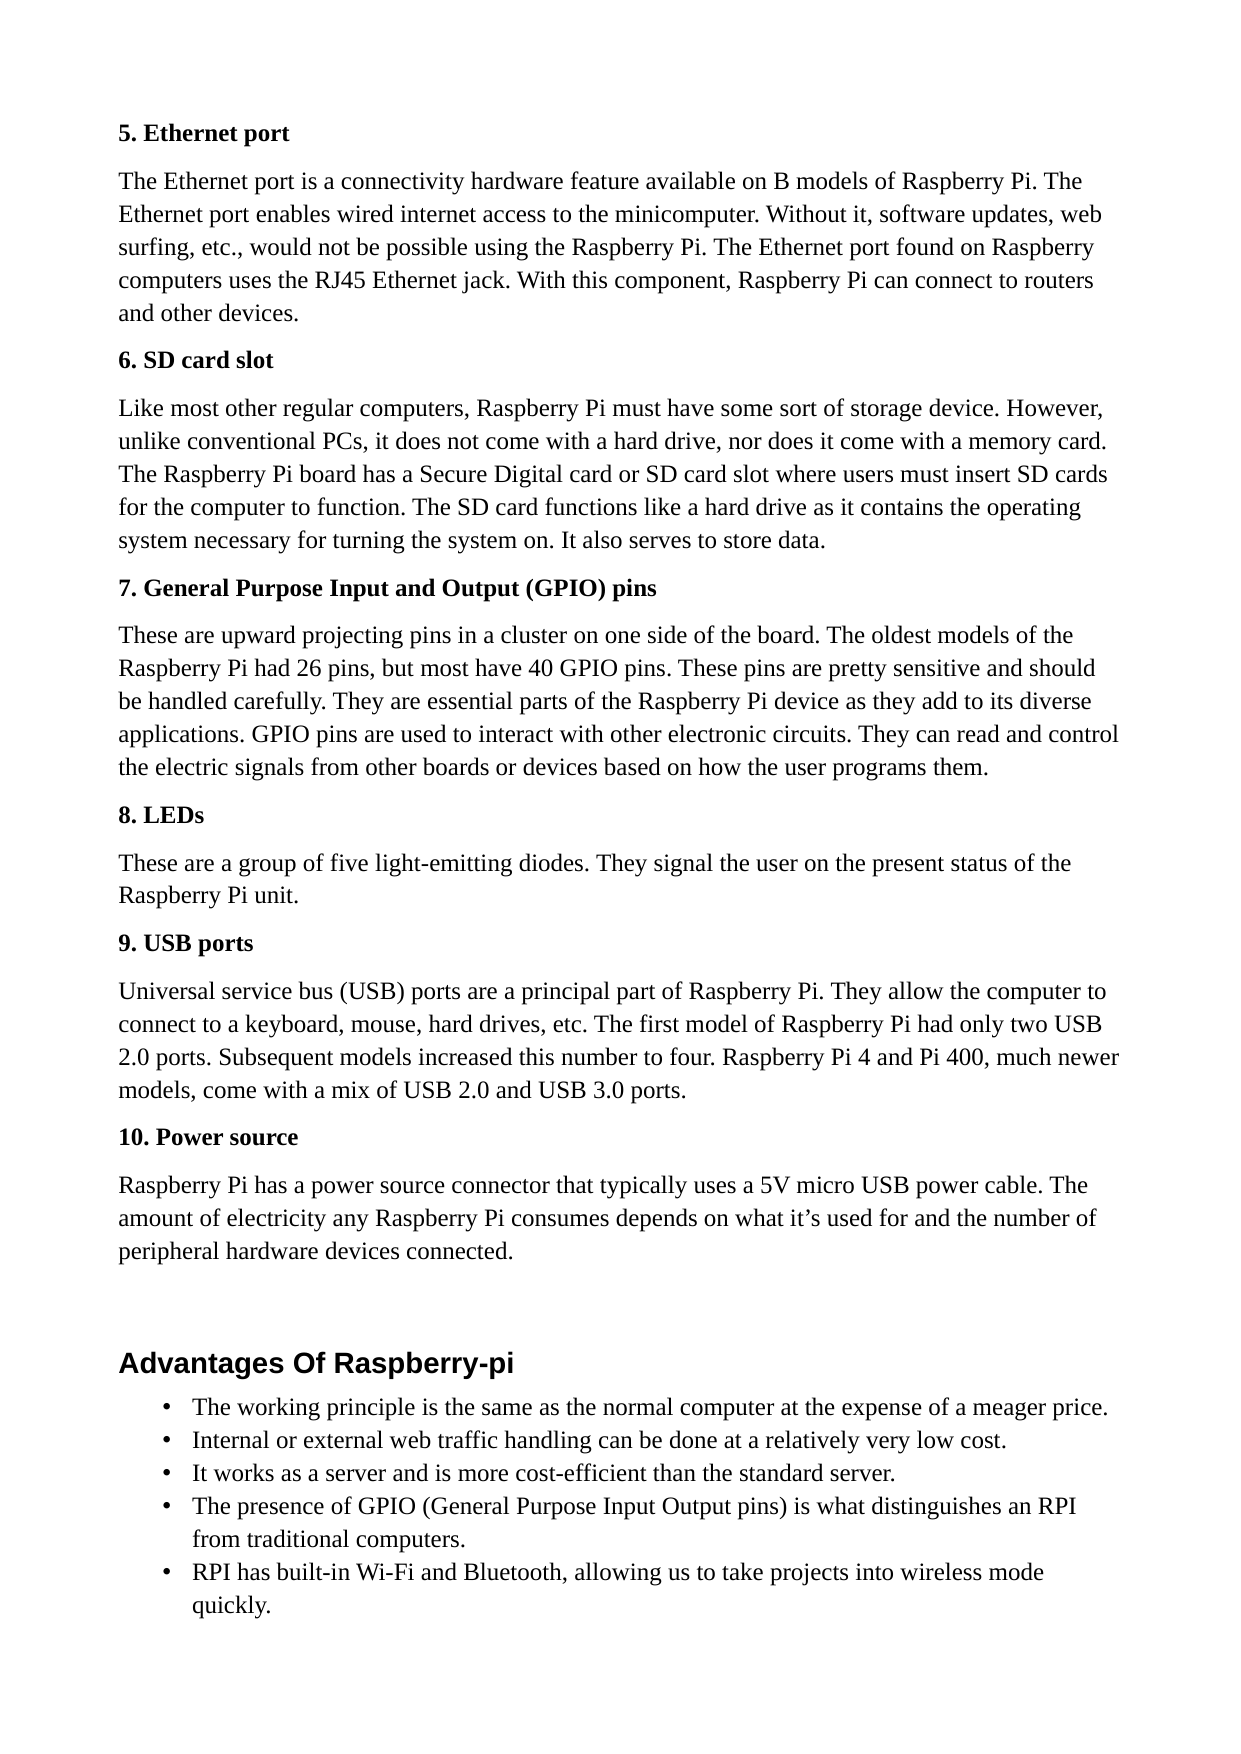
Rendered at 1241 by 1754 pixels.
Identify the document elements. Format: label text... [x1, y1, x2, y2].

list It works as a server and is more cost-efficient than the standard server. [162, 1458, 1122, 1487]
text These are a group of five light-emitting diodes. They signal the user on the present status of the Raspberry Pi unit. [118, 848, 1122, 909]
text 9. USB ports [118, 928, 1122, 957]
text 5. Ethernet port [118, 118, 1122, 147]
text Raspberry Pi has a power source connector that typically uses a 5V micro USB power cable. The amount of electricity any Raspberry Pi consumes depends on what it’s used for and the number of peripheral hardware devices connected. [118, 1170, 1122, 1265]
text 6. SD card slot [118, 345, 1122, 374]
text These are upward projecting pins in a cluster on one side of the board. The oldest models of the Raspberry Pi had 26 pins, but most have 40 GPIO pins. These pins are pretty sensitive and should be handled carefully. They are essential parts of the Raspberry Pi device as they add to its diverse applications. GPIO pins are used to interact with other electronic circuits. They can read and control the electric signals from other boards or devices based on how the user programs them. [118, 620, 1122, 781]
list RPI has built-in Wi-Fi and Bluetooth, allowing us to take projects into wireless mode quickly. [162, 1557, 1122, 1619]
text 10. Power source [118, 1122, 1122, 1151]
text 8. LEDs [118, 800, 1122, 829]
list The presence of GPIO (General Purpose Input Output pins) is what distinguishes an RPI from traditional computers. [162, 1491, 1122, 1553]
subtitle Advantages Of Raspberry-pi [118, 1346, 1122, 1380]
text The Ethernet port is a connectivity hardware feature available on B models of Raspberry Pi. The Ethernet port enables wired internet access to the minicomputer. Without it, software updates, web surfing, etc., would not be possible using the Raspberry Pi. The Ethernet port found on Raspberry computers uses the RJ45 Ethernet jack. With this component, Raspberry Pi can connect to routers and other devices. [118, 166, 1122, 327]
text 7. General Purpose Input and Output (GPIO) pins [118, 573, 1122, 601]
text Universal service bus (USB) ports are a principal part of Raspberry Pi. They allow the computer to connect to a keyboard, mouse, hard drives, etc. The first model of Raspberry Pi had only two USB 2.0 ports. Subsequent models increased this number to four. Raspberry Pi 4 and Pi 400, much newer models, come with a mix of USB 2.0 and USB 3.0 ports. [118, 976, 1122, 1104]
list Internal or external web traffic handling can be done at a relatively very low cost. [162, 1425, 1122, 1454]
text Like most other regular computers, Raspberry Pi must have some sort of storage device. However, unlike conventional PCs, it does not come with a hard drive, nor does it come with a memory card. The Raspberry Pi board has a Secure Digital card or SD card slot where users must insert SD cards for the computer to function. The SD card functions like a hard drive as it contains the operating system necessary for turning the system on. It also serves to store data. [118, 393, 1122, 554]
list The working principle is the same as the normal computer at the expense of a meager price. [162, 1392, 1122, 1421]
